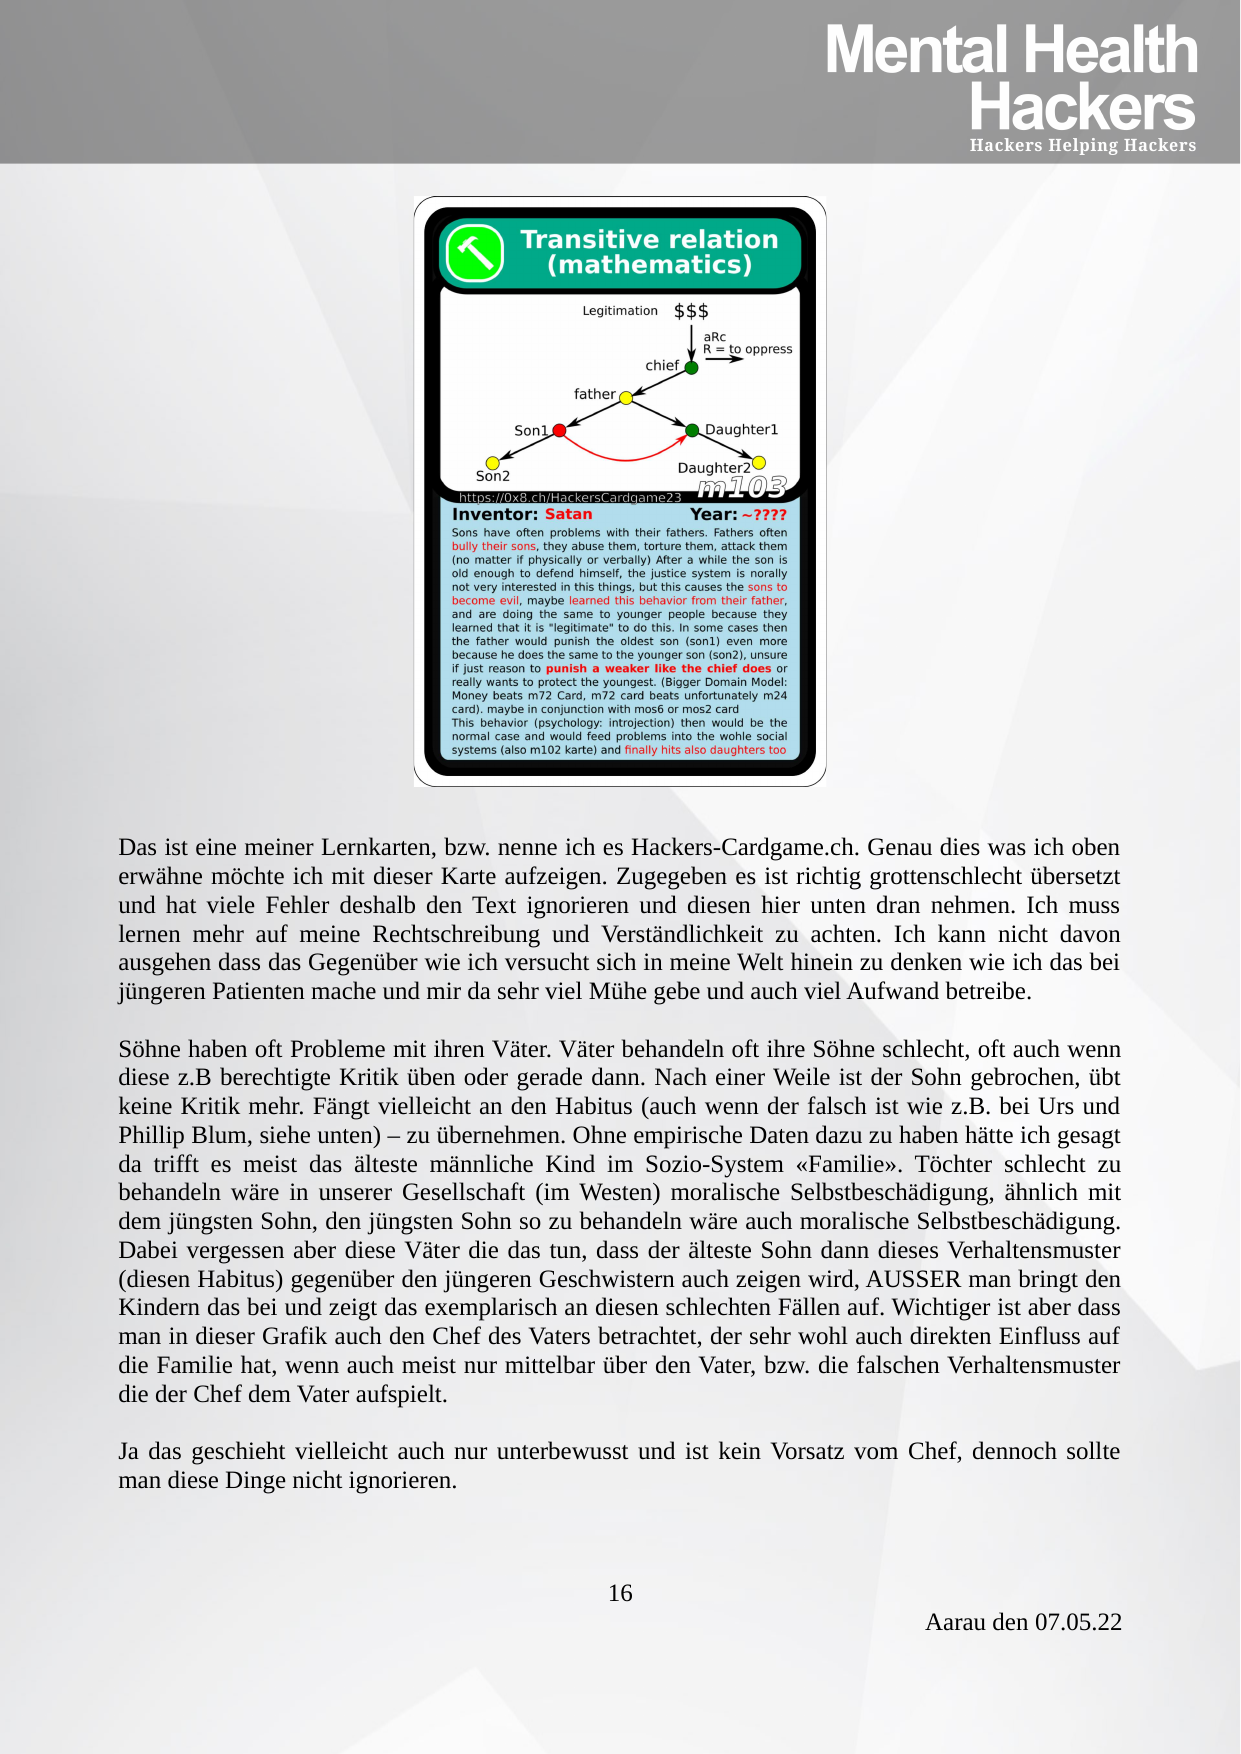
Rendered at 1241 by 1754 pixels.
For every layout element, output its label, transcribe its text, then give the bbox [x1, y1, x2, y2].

text Das ist eine meiner Lernkarten, bzw. nenne ich es Hackers-Cardgame.ch. Genau dies was ich oben erwähne möchte ich mit dieser Karte aufzeigen. Zugegeben es ist richtig grottenschlecht übersetzt und hat viele Fehler deshalb den Text ignorieren und diesen hier unten dran nehmen. Ich muss lernen mehr auf meine Rechtschreibung und Verständlichkeit zu achten. Ich kann nicht davon ausgehen dass das Gegenüber wie ich versucht sich in meine Welt hinein zu denken wie ich das bei jüngeren Patienten mache und mir da sehr viel Mühe gebe und auch viel Aufwand betreibe. [118, 832, 1122, 1005]
text Ja das geschieht vielleicht auch nur unterbewusst und ist kein Vorsatz vom Chef, dennoch sollte man diese Dinge nicht ignorieren. [118, 1436, 1122, 1494]
text Söhne haben oft Probleme mit ihren Väter. Väter behandeln oft ihre Söhne schlecht, oft auch wenn diese z.B berechtigte Kritik üben oder gerade dann. Nach einer Weile ist der Sohn gebrochen, übt keine Kritik mehr. Fängt vielleicht an den Habitus (auch wenn der falsch ist wie z.B. bei Urs und Phillip Blum, siehe unten) – zu übernehmen. Ohne empirische Daten dazu zu haben hätte ich gesagt da trifft es meist das älteste männliche Kind im Sozio-System «Familie». Töchter schlecht zu behandeln wäre in unserer Gesellschaft (im Westen) moralische Selbstbeschädigung, ähnlich mit dem jüngsten Sohn, den jüngsten Sohn so zu behandeln wäre auch moralische Selbstbeschädigung. Dabei vergessen aber diese Väter die das tun, dass der älteste Sohn dann dieses Verhaltensmuster (diesen Habitus) gegenüber den jüngeren Geschwistern auch zeigen wird, AUSSER man bringt den Kindern das bei und zeigt das exemplarisch an diesen schlechten Fällen auf. Wichtiger ist aber dass man in dieser Grafik auch den Chef des Vaters betrachtet, der sehr wohl auch direkten Einfluss auf die Familie hat, wenn auch meist nur mittelbar über den Vater, bzw. die falschen Verhaltensmuster die der Chef dem Vater aufspielt. [118, 1034, 1122, 1407]
picture [0, 0, 1241, 1754]
